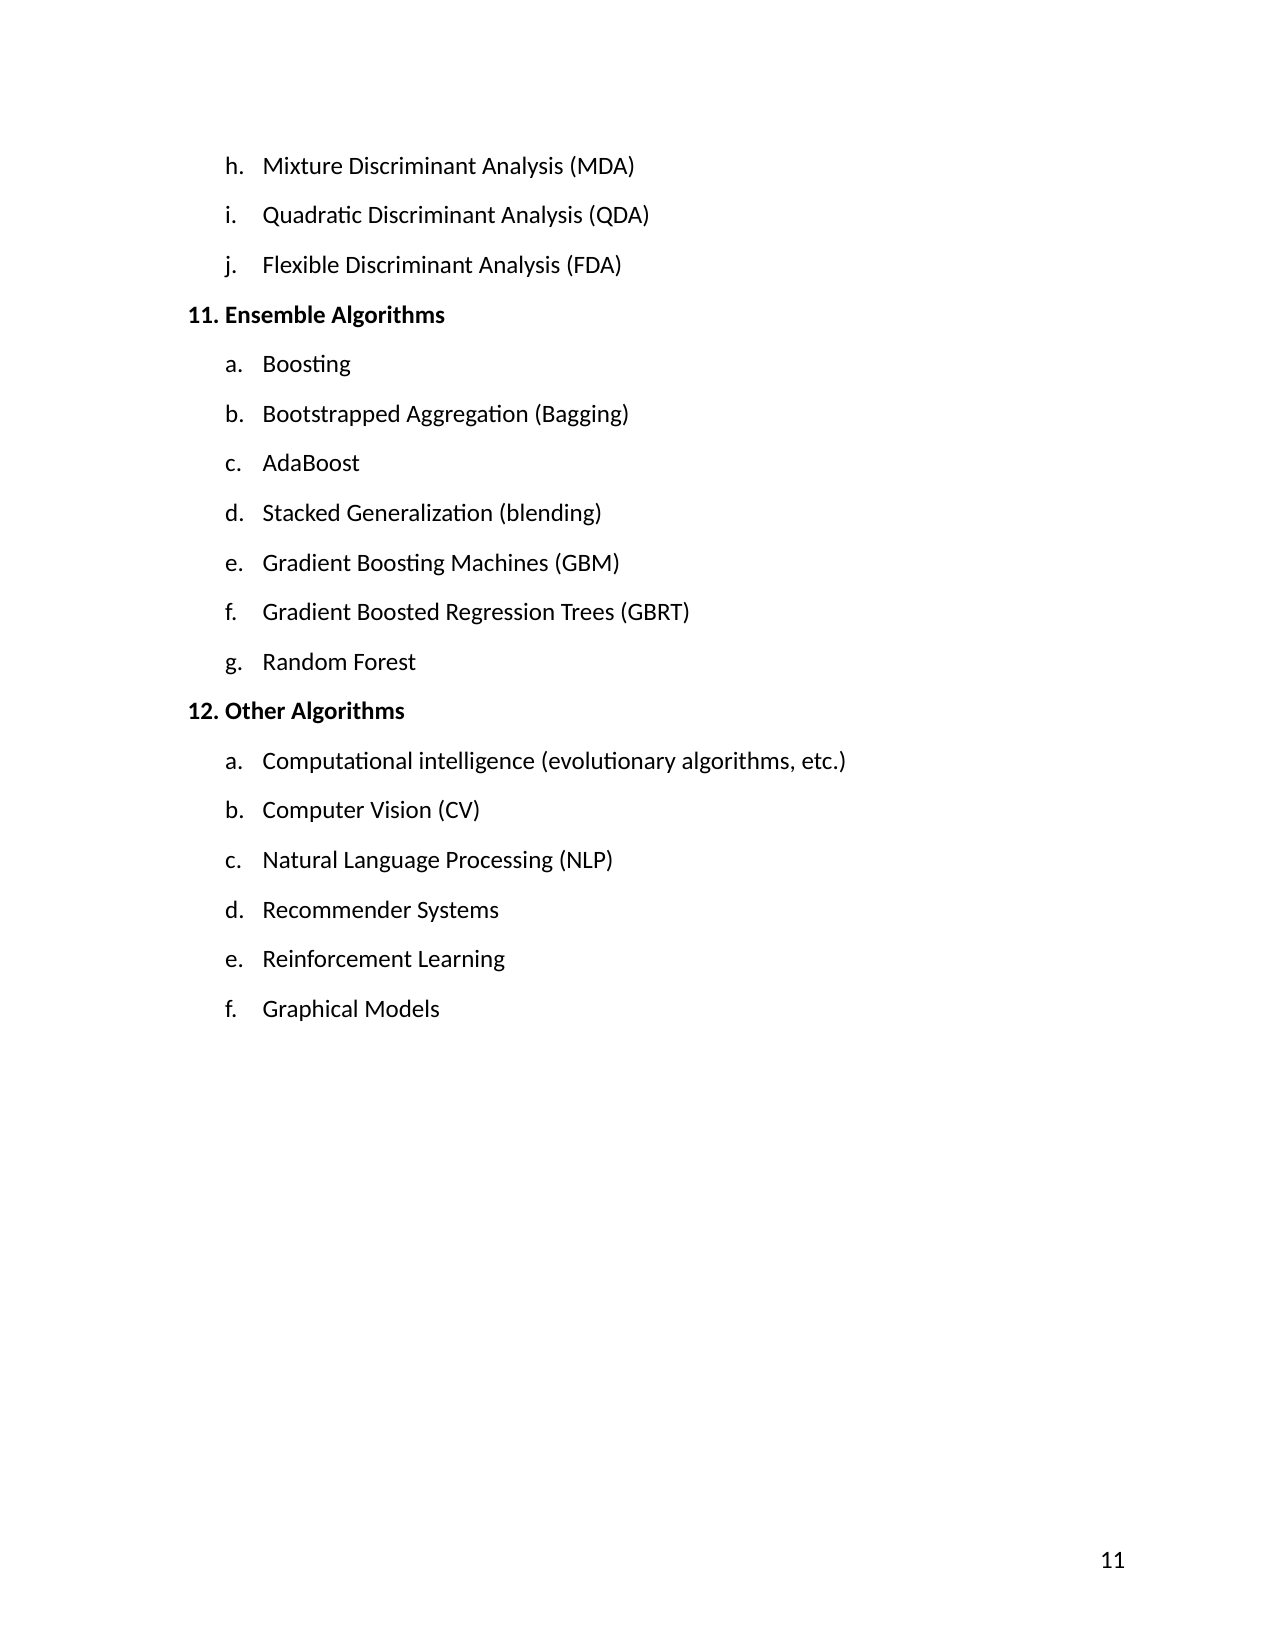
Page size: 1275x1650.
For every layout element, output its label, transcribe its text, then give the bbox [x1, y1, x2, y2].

list Boosting [225, 348, 1125, 379]
list Gradient Boosting Machines (GBM) [225, 547, 1125, 577]
list Bootstrapped Aggregation (Bagging) [225, 398, 1125, 428]
list AdaBoost [225, 447, 1125, 478]
list Stacked Generalization (blending) [225, 497, 1125, 528]
list Gradient Boosted Regression Trees (GBRT) [225, 596, 1125, 627]
list Ensemble Algorithms [187, 299, 1125, 329]
list Reinforcement Learning [225, 943, 1125, 974]
list Mixture Discriminant Analysis (MDA) [225, 150, 1125, 181]
list Random Forest [225, 646, 1125, 676]
list Other Algorithms [187, 695, 1125, 726]
list Flexible Discriminant Analysis (FDA) [225, 249, 1125, 280]
list Graphical Models [225, 993, 1125, 1023]
list Computational intelligence (evolutionary algorithms, etc.) [225, 745, 1125, 776]
list Computer Vision (CV) [225, 794, 1125, 825]
list Natural Language Processing (NLP) [225, 844, 1125, 875]
list Recommender Systems [225, 894, 1125, 924]
list Quadratic Discriminant Analysis (QDA) [225, 199, 1125, 230]
